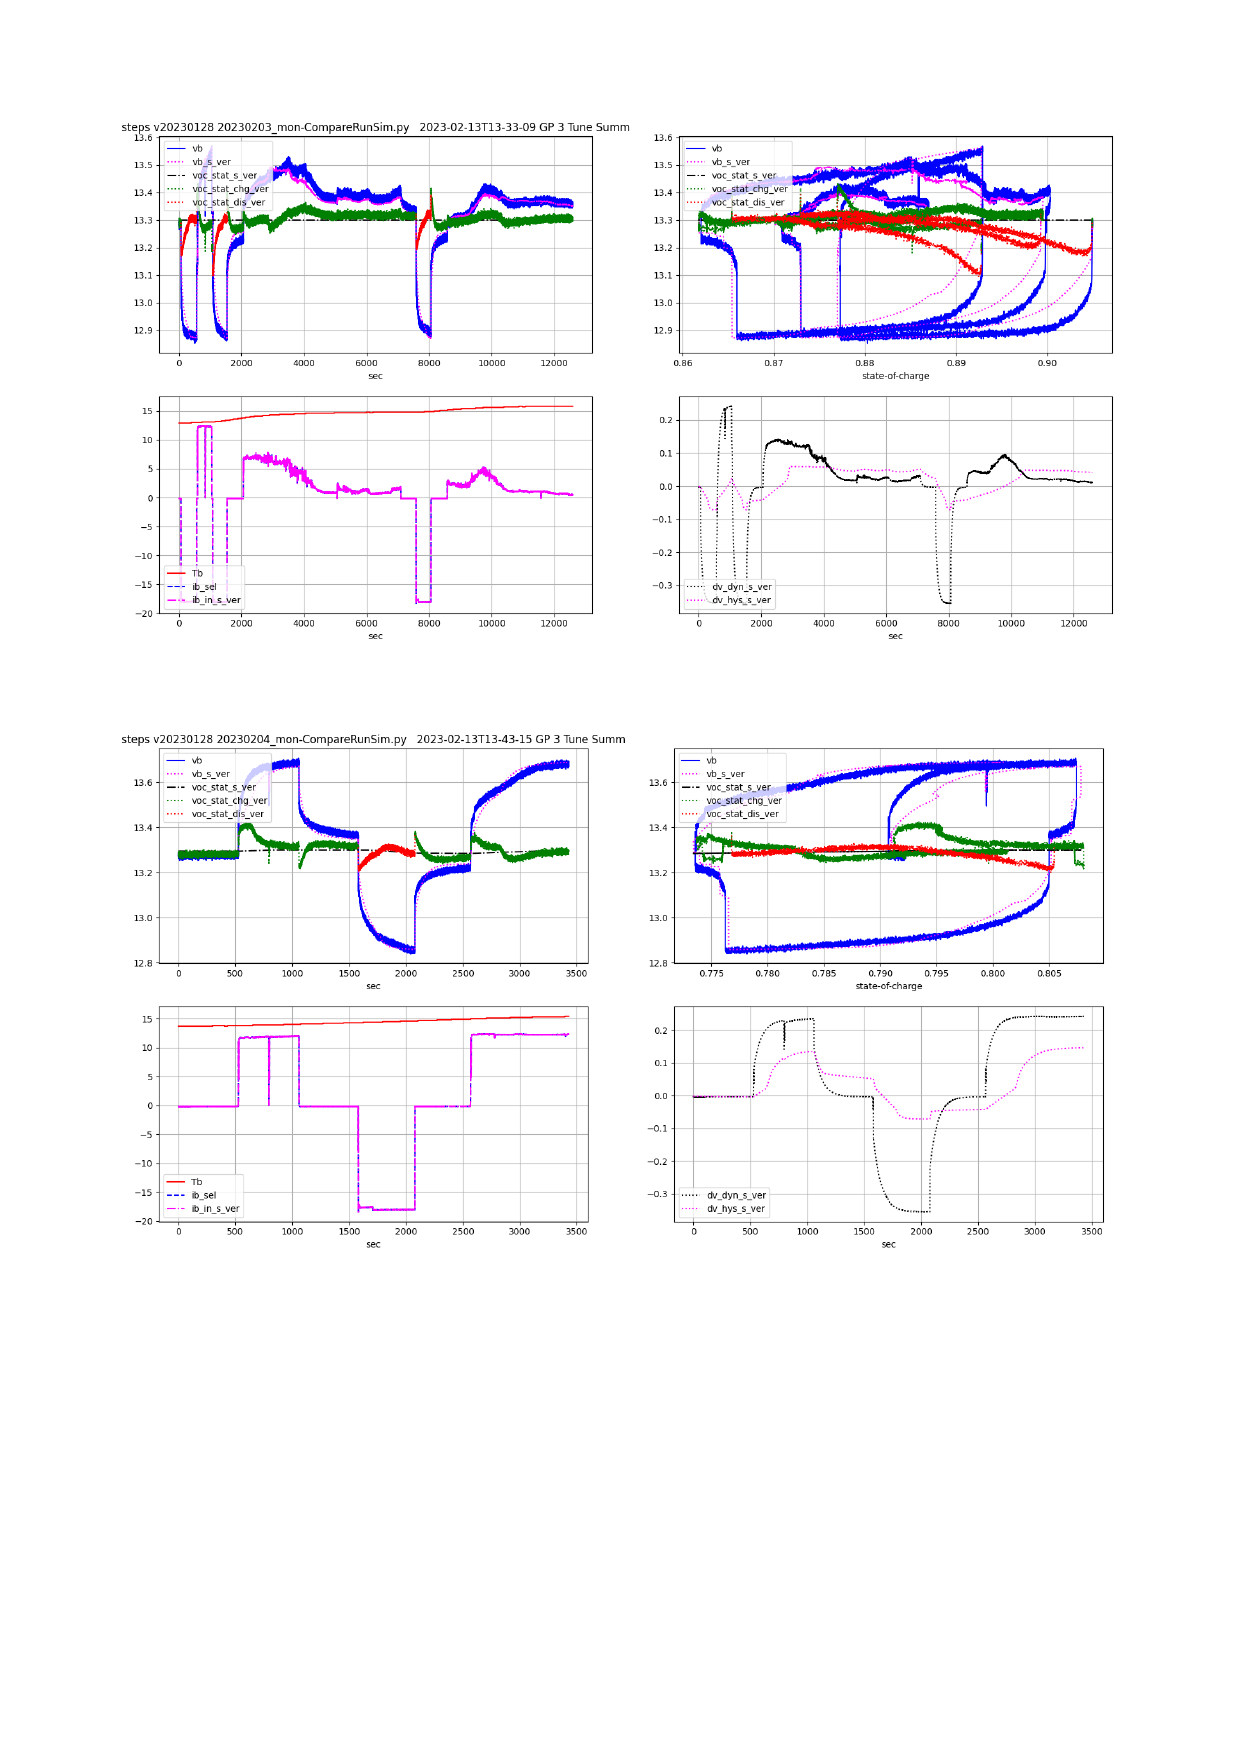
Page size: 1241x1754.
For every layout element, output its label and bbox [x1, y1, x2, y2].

picture [118, 730, 1122, 1261]
picture [118, 118, 1122, 644]
